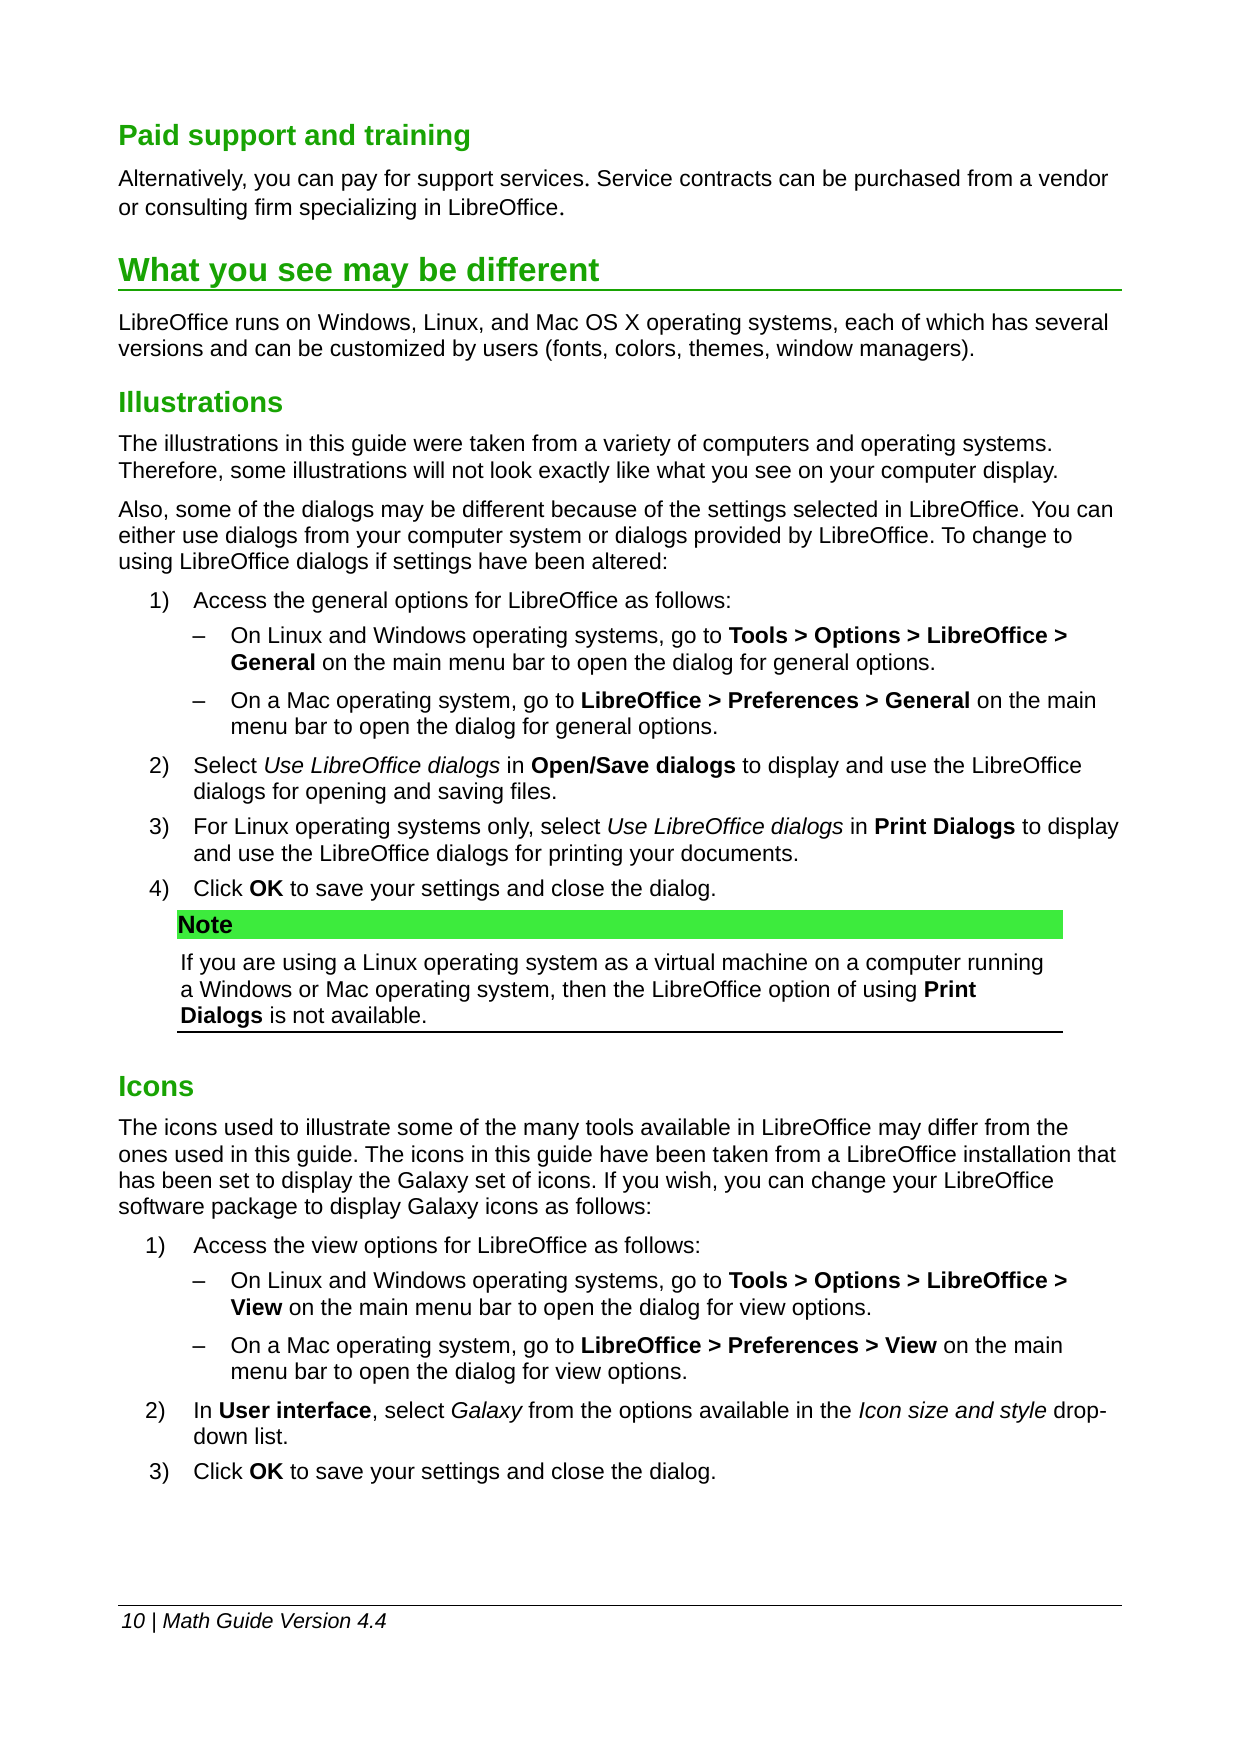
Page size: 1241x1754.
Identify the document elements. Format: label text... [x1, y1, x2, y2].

subtitle What you see may be different [118, 250, 1122, 289]
list Click OK to save your settings and close the dialog. [169, 875, 1122, 901]
subtitle Illustrations [118, 385, 1122, 418]
text The illustrations in this guide were taken from a variety of computers and operating systems. Therefore, some illustrations will not look exactly like what you see on your computer display. [118, 430, 1122, 483]
text LibreOffice runs on Windows, Linux, and Mac OS X operating systems, each of which has several versions and can be customized by users (fonts, colors, themes, window managers). [118, 309, 1122, 361]
list On a Mac operating system, go to LibreOffice > Preferences > View on the main menu bar to open the dialog for view options. [192, 1332, 1122, 1385]
text Also, some of the dialogs may be different because of the settings selected in LibreOffice. You can either use dialogs from your computer system or dialogs provided by LibreOffice. To change to using LibreOffice dialogs if settings have been altered: [118, 496, 1122, 574]
list Access the view options for LibreOffice as follows: [165, 1232, 1122, 1258]
list On Linux and Windows operating systems, go to Tools > Options > LibreOffice > View on the main menu bar to open the dialog for view options. [192, 1267, 1122, 1320]
list Click OK to save your settings and close the dialog. [169, 1458, 1122, 1484]
list On a Mac operating system, go to LibreOffice > Preferences > General on the main menu bar to open the dialog for general options. [192, 687, 1122, 740]
subtitle Note [177, 910, 1063, 939]
list On Linux and Windows operating systems, go to Tools > Options > LibreOffice > General on the main menu bar to open the dialog for general options. [192, 622, 1122, 675]
subtitle Paid support and training [118, 118, 1122, 152]
text Alternatively, you can pay for support services. Service contracts can be purchased from a vendor or consulting firm specializing in LibreOffice. [118, 163, 1122, 221]
list For Linux operating systems only, select Use LibreOffice dialogs in Print Dialogs to display and use the LibreOffice dialogs for printing your documents. [169, 813, 1122, 866]
list Select Use LibreOffice dialogs in Open/Save dialogs to display and use the LibreOffice dialogs for opening and saving files. [169, 752, 1122, 804]
text If you are using a Linux operating system as a virtual machine on a computer running a Windows or Mac operating system, then the LibreOffice option of using Print Dialogs is not available. [177, 946, 1063, 1031]
text The icons used to illustrate some of the many tools available in LibreOffice may differ from the ones used in this guide. The icons in this guide have been taken from a LibreOffice installation that has been set to display the Galaxy set of icons. If you wish, you can change your LibreOffice software package to display Galaxy icons as follows: [118, 1114, 1122, 1219]
list In User interface, select Galaxy from the options available in the Icon size and style drop-down list. [165, 1397, 1122, 1449]
list Access the general options for LibreOffice as follows: [169, 587, 1122, 613]
subtitle Icons [118, 1069, 1122, 1102]
